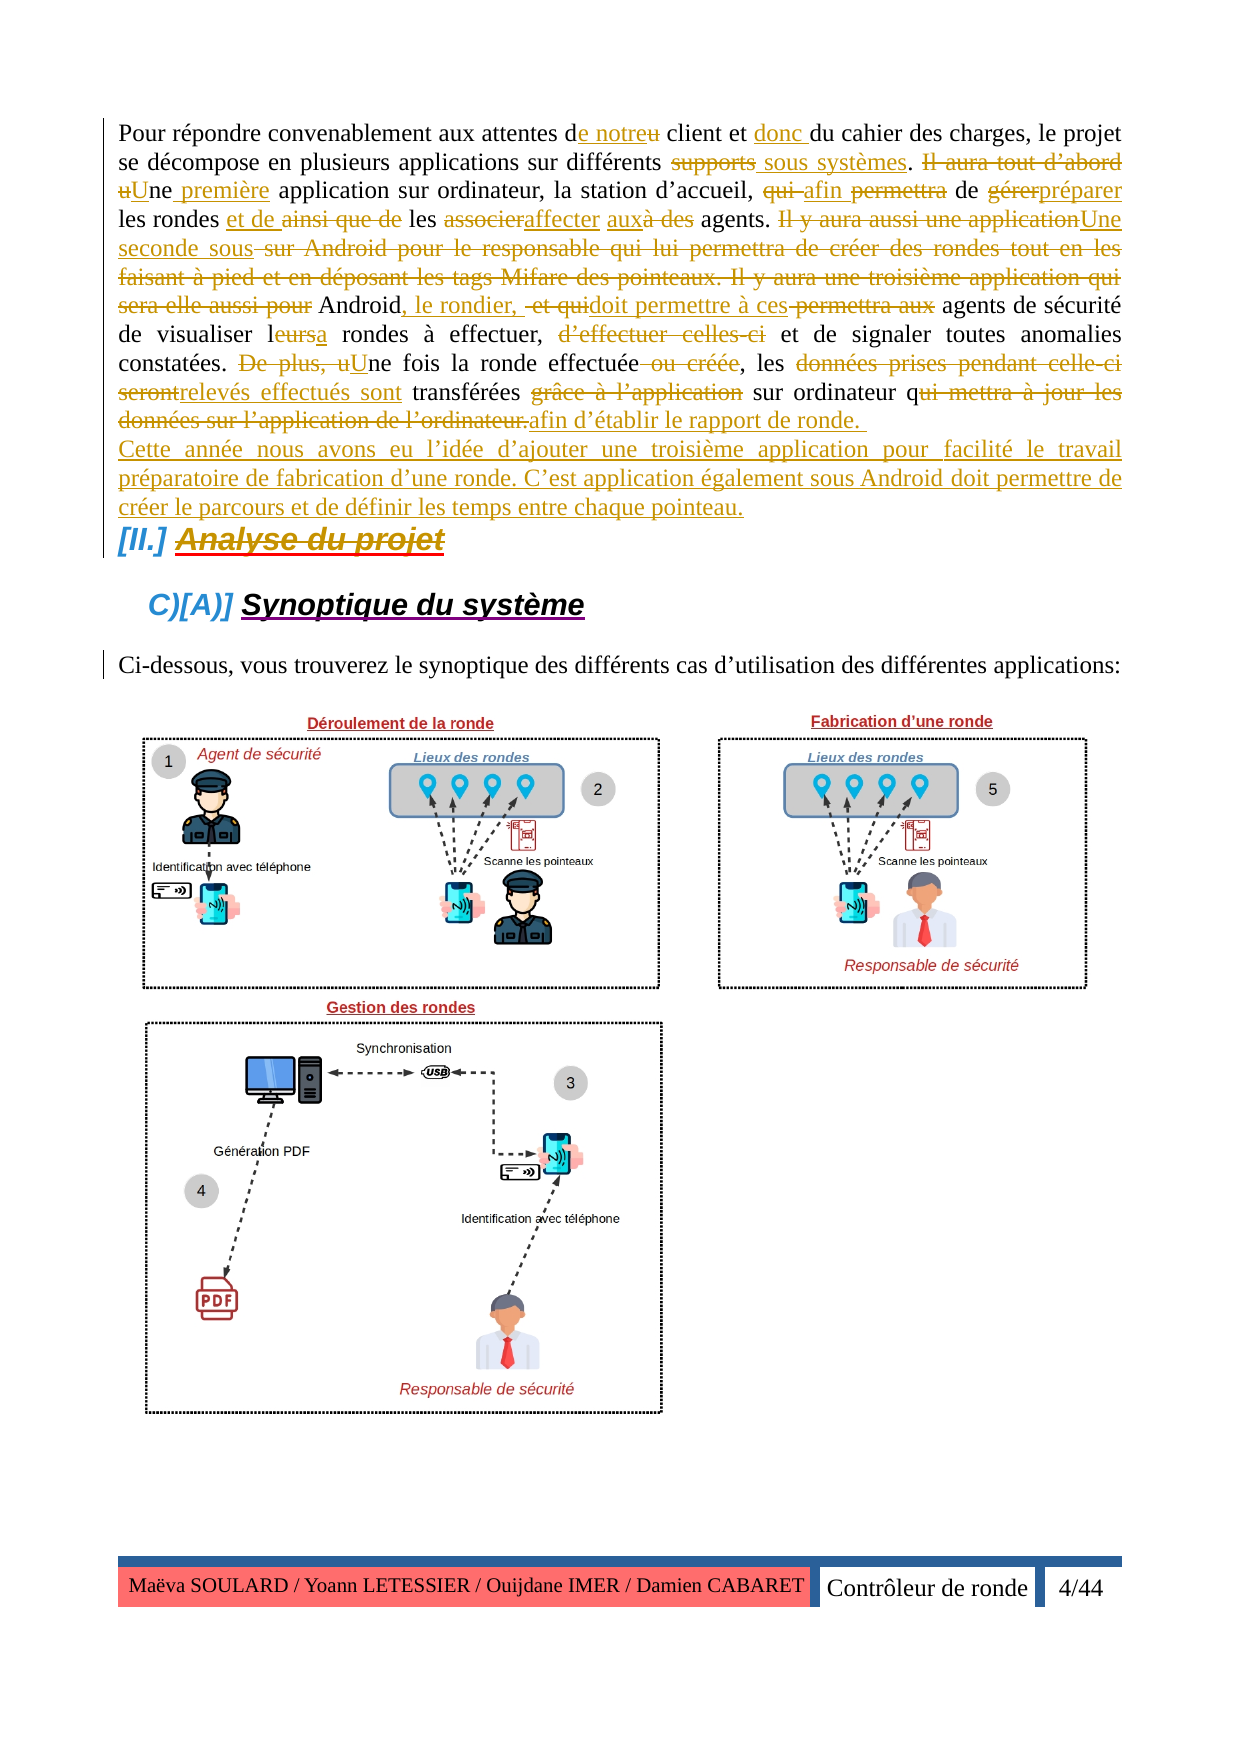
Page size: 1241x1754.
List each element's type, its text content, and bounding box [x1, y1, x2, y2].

text créer le parcours et de définir les temps entre chaque pointeau. [118, 489, 1122, 521]
text préparatoire de fabrication d’une ronde. C’est application également sous Android doit permettre de [118, 460, 1122, 488]
subtitle Synoptique du système [118, 586, 1122, 622]
text Pour répondre convenablement aux attentes de notre client et donc du cahier des charges, le projet se décompose en plusieurs applications sur différents sous systèmes. Une première application sur ordinateur, la station d’accueil, afin de préparer les rondes et de les affecter aux agents. Une seconde sous Android, le rondier, doit permettre à ces agents de sécurité de visualiser la rondes à effectuer, et de signaler toutes anomalies constatées. Une fois la ronde effectuée, les relevés effectués sont transférées sur ordinateur qafin d’établir le rapport de ronde. [118, 118, 1122, 434]
text Ci-dessous, vous trouverez le synoptique des différents cas d’utilisation des différentes applications: [118, 650, 1122, 679]
text Cette année nous avons eu l’idée d’ajouter une troisième application pour facilité le travail [118, 434, 1122, 459]
picture [118, 679, 1123, 1442]
